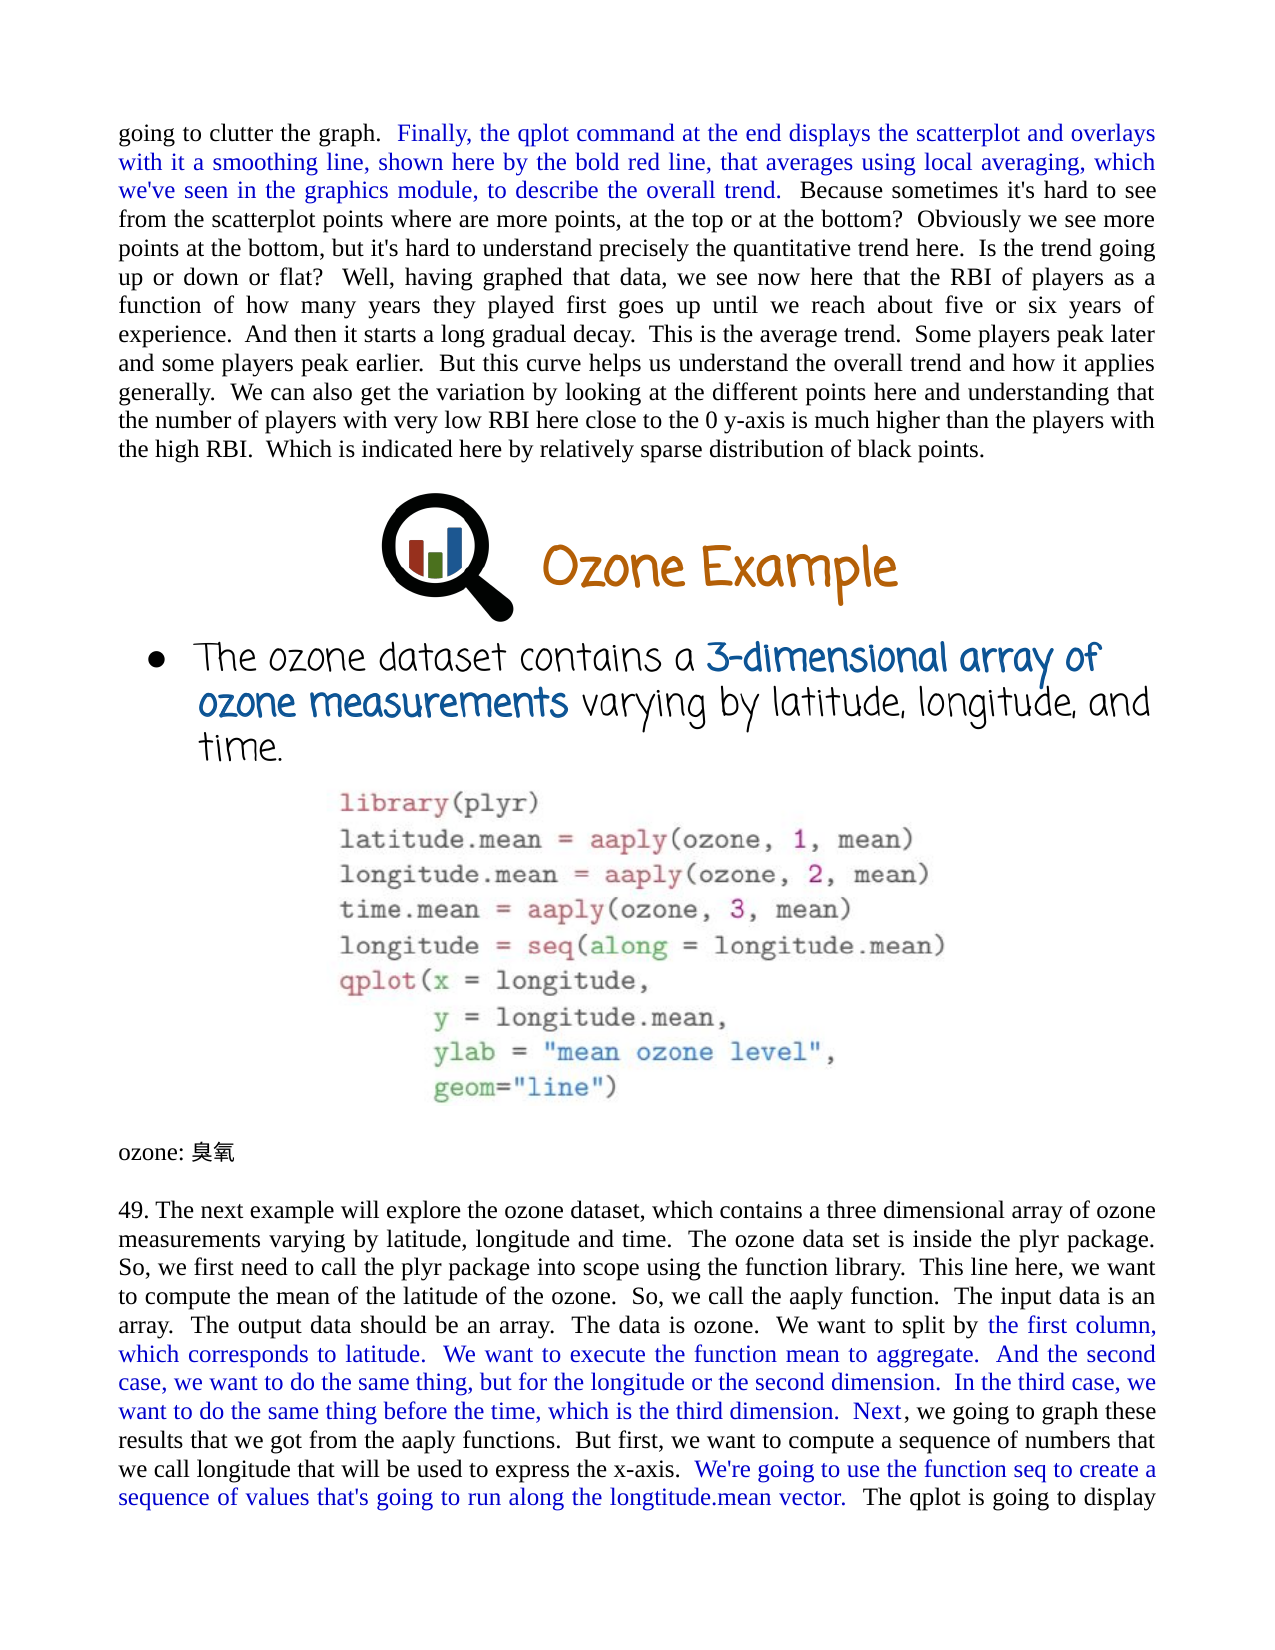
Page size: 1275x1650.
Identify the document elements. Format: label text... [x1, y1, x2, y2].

text ozone: 臭氧 [118, 1134, 1157, 1166]
text going to clutter the graph. Finally, the qplot command at the end displays the scatterplot and overlays with it a smoothing line, shown here by the bold red line, that averages using local averaging, which we've seen in the graphics module, to describe the overall trend. Because sometimes it's hard to see from the scatterplot points where are more points, at the top or at the bottom? Obviously we see more points at the bottom, but it's hard to understand precisely the quantitative trend here. Is the trend going up or down or flat? Well, having graphed that data, we see now here that the RBI of players as a function of how many years they played first goes up until we reach about five or six years of experience. And then it starts a long gradual decay. This is the average trend. Some players peak later and some players peak earlier. But this curve helps us understand the overall trend and how it applies generally. We can also get the variation by looking at the different points here and understanding that the number of players with very low RBI here close to the 0 y-axis is much higher than the players with the high RBI. Which is indicated here by relatively sparse distribution of black points. [118, 118, 1157, 463]
text 49. The next example will explore the ozone dataset, which contains a three dimensional array of ozone measurements varying by latitude, longitude and time. The ozone data set is inside the plyr package. So, we first need to call the plyr package into scope using the function library. This line here, we want to compute the mean of the latitude of the ozone. So, we call the aaply function. The input data is an array. The output data should be an array. The data is ozone. We want to split by the first column, which corresponds to latitude. We want to execute the function mean to aggregate. And the second case, we want to do the same thing, but for the longitude or the second dimension. In the third case, we want to do the same thing before the time, which is the third dimension. Next, we going to graph these results that we got from the aaply functions. But first, we want to compute a sequence of numbers that we call longitude that will be used to express the x-axis. We're going to use the function seq to create a sequence of values that's going to run along the longtitude.mean vector. The qplot is going to display [118, 1195, 1157, 1511]
picture [118, 491, 1157, 1106]
